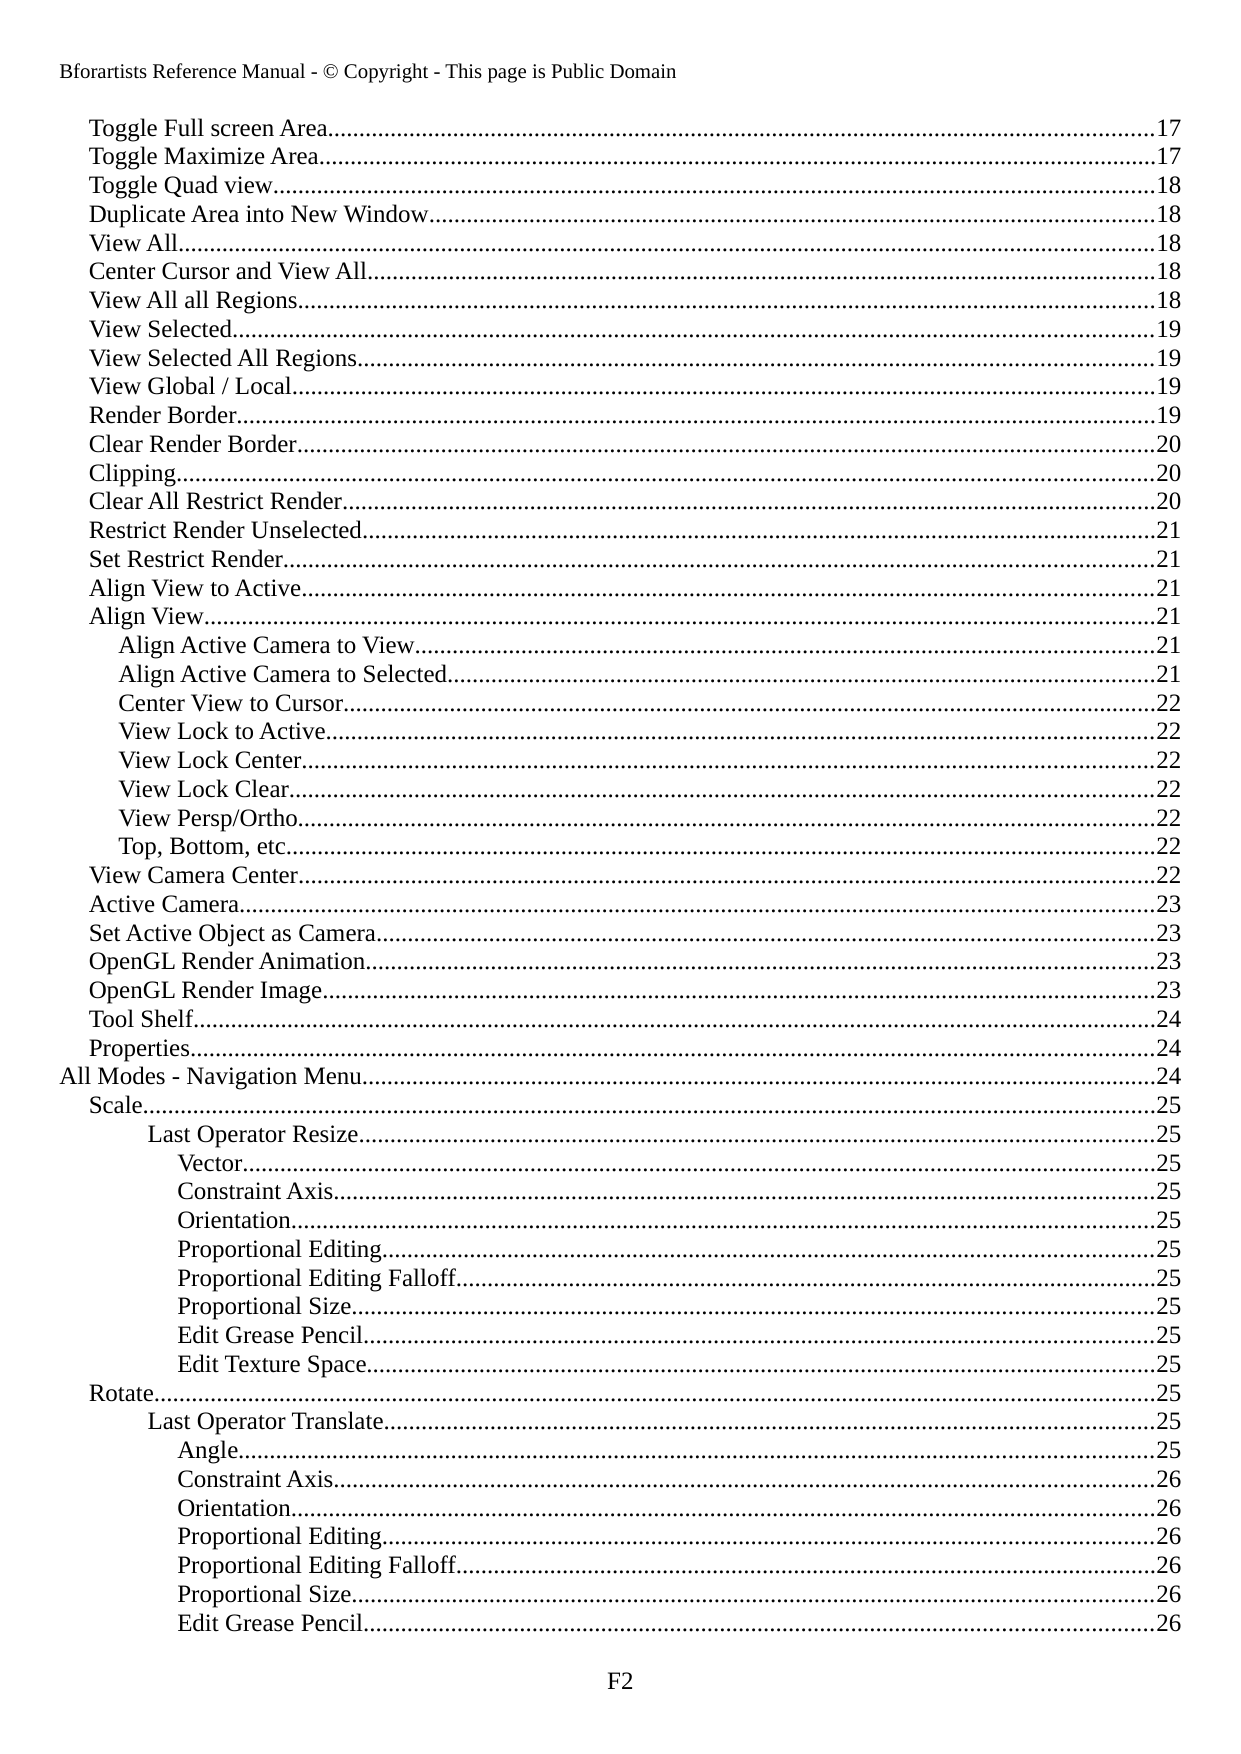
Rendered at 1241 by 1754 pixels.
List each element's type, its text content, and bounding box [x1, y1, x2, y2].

text Align Active Camera to Selected 21 [118, 659, 1181, 688]
text All Modes - Navigation Menu 24 [59, 1061, 1181, 1090]
text Last Operator Translate 25 [147, 1406, 1181, 1435]
text Orientation 25 [177, 1205, 1181, 1234]
text Proportional Size 26 [177, 1579, 1181, 1608]
text Center View to Cursor 22 [118, 688, 1181, 716]
text Center Cursor and View All 18 [88, 256, 1181, 285]
text Align View 21 [88, 601, 1181, 630]
text Proportional Size 25 [177, 1291, 1181, 1320]
text Set Restrict Render 21 [88, 544, 1181, 573]
text View Selected 19 [88, 314, 1181, 343]
text Vector 25 [177, 1148, 1181, 1176]
text Constraint Axis 26 [177, 1464, 1181, 1493]
text View Selected All Regions 19 [88, 343, 1181, 371]
text Orientation 26 [177, 1493, 1181, 1521]
text Clipping 20 [88, 458, 1181, 486]
text Rotate 25 [88, 1378, 1181, 1406]
text Proportional Editing Falloff 25 [177, 1263, 1181, 1291]
text Constraint Axis 25 [177, 1176, 1181, 1205]
text Render Border 19 [88, 400, 1181, 429]
text Tool Shelf 24 [88, 1004, 1181, 1033]
text Clear All Restrict Render 20 [88, 486, 1181, 515]
text Align View to Active 21 [88, 573, 1181, 601]
text View All all Regions 18 [88, 285, 1181, 314]
text Toggle Full screen Area 17 [88, 113, 1181, 141]
text OpenGL Render Animation 23 [88, 946, 1181, 975]
text Proportional Editing 25 [177, 1234, 1181, 1263]
text Duplicate Area into New Window 18 [88, 199, 1181, 228]
text OpenGL Render Image 23 [88, 975, 1181, 1004]
text Scale 25 [88, 1090, 1181, 1119]
text Restrict Render Unselected 21 [88, 515, 1181, 544]
text View Global / Local 19 [88, 371, 1181, 400]
text View Persp/Ortho 22 [118, 803, 1181, 831]
text Align Active Camera to View 21 [118, 630, 1181, 659]
text Proportional Editing 26 [177, 1521, 1181, 1550]
text Angle 25 [177, 1435, 1181, 1464]
text Proportional Editing Falloff 26 [177, 1550, 1181, 1579]
text View All 18 [88, 228, 1181, 256]
text View Lock to Active 22 [118, 716, 1181, 745]
text Active Camera 23 [88, 889, 1181, 918]
text Set Active Object as Camera 23 [88, 918, 1181, 946]
text Top, Bottom, etc. 22 [118, 831, 1181, 860]
text Clear Render Border 20 [88, 429, 1181, 458]
text Edit Grease Pencil 26 [177, 1608, 1181, 1636]
text View Camera Center 22 [88, 860, 1181, 889]
text Properties 24 [88, 1033, 1181, 1061]
text Edit Grease Pencil 25 [177, 1320, 1181, 1349]
text View Lock Center 22 [118, 745, 1181, 774]
text View Lock Clear 22 [118, 774, 1181, 803]
text Toggle Quad view 18 [88, 170, 1181, 199]
text Toggle Maximize Area 17 [88, 141, 1181, 170]
text Last Operator Resize 25 [147, 1119, 1181, 1148]
text Edit Texture Space 25 [177, 1349, 1181, 1378]
